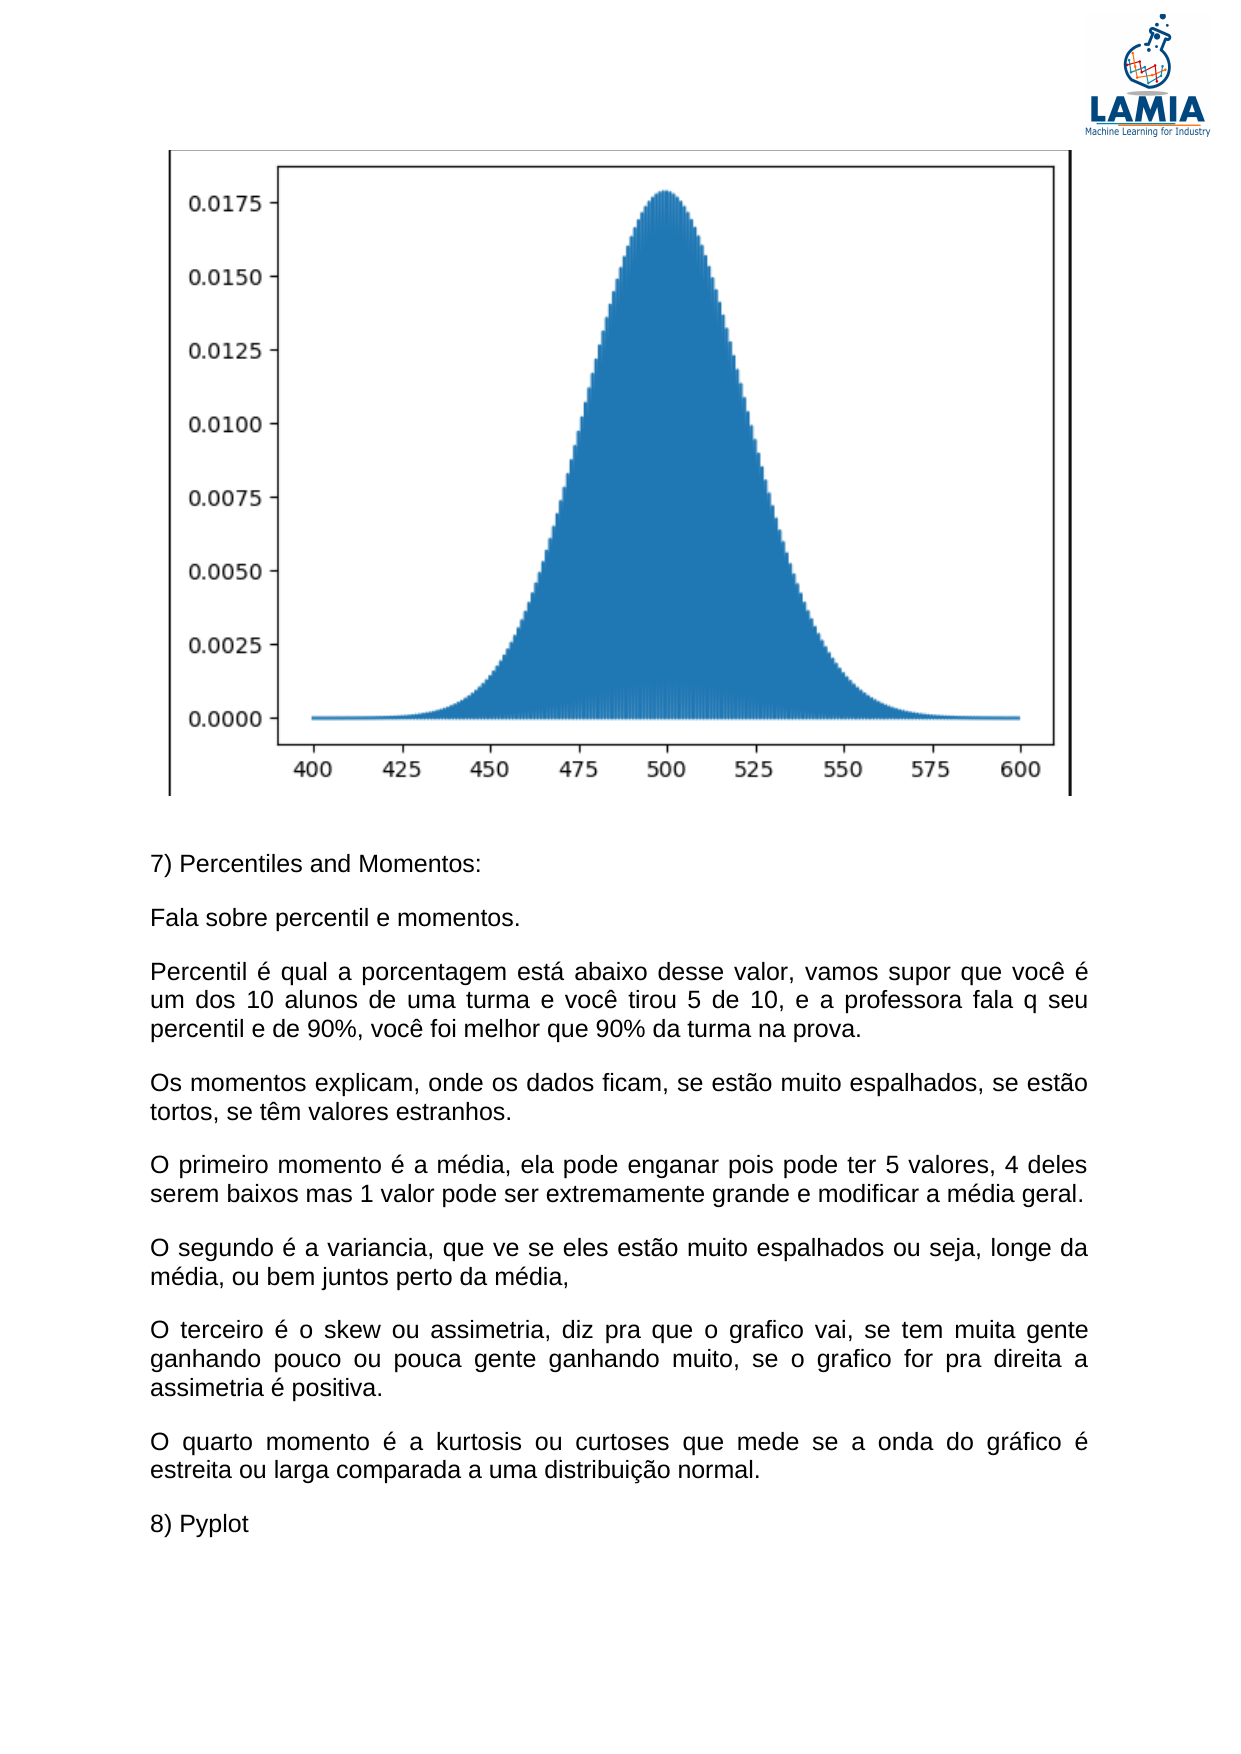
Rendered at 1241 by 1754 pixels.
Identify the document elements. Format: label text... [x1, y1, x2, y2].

picture [168, 150, 1072, 796]
text Os momentos explicam, onde os dados ficam, se estão muito espalhados, se estão tortos, se têm valores estranhos. [150, 1068, 1090, 1125]
text O segundo é a variancia, que ve se eles estão muito espalhados ou seja, longe da média, ou bem juntos perto da média, [150, 1233, 1090, 1290]
text O primeiro momento é a média, ela pode enganar pois pode ter 5 valores, 4 deles serem baixos mas 1 valor pode ser extremamente grande e modificar a média geral. [150, 1150, 1090, 1208]
picture [1082, 14, 1214, 140]
text Percentil é qual a porcentagem está abaixo desse valor, vamos supor que você é um dos 10 alunos de uma turma e você tirou 5 de 10, e a professora fala q seu percentil e de 90%, você foi melhor que 90% da turma na prova. [150, 957, 1090, 1043]
text 8) Pyplot [150, 1509, 1090, 1538]
text O quarto momento é a kurtosis ou curtoses que mede se a onda do gráfico é estreita ou larga comparada a uma distribuição normal. [150, 1427, 1090, 1484]
text O terceiro é o skew ou assimetria, diz pra que o grafico vai, se tem muita gente ganhando pouco ou pouca gente ganhando muito, se o grafico for pra direita a assimetria é positiva. [150, 1315, 1090, 1402]
text Fala sobre percentil e momentos. [150, 903, 1090, 932]
text 7) Percentiles and Momentos: [150, 849, 1090, 878]
